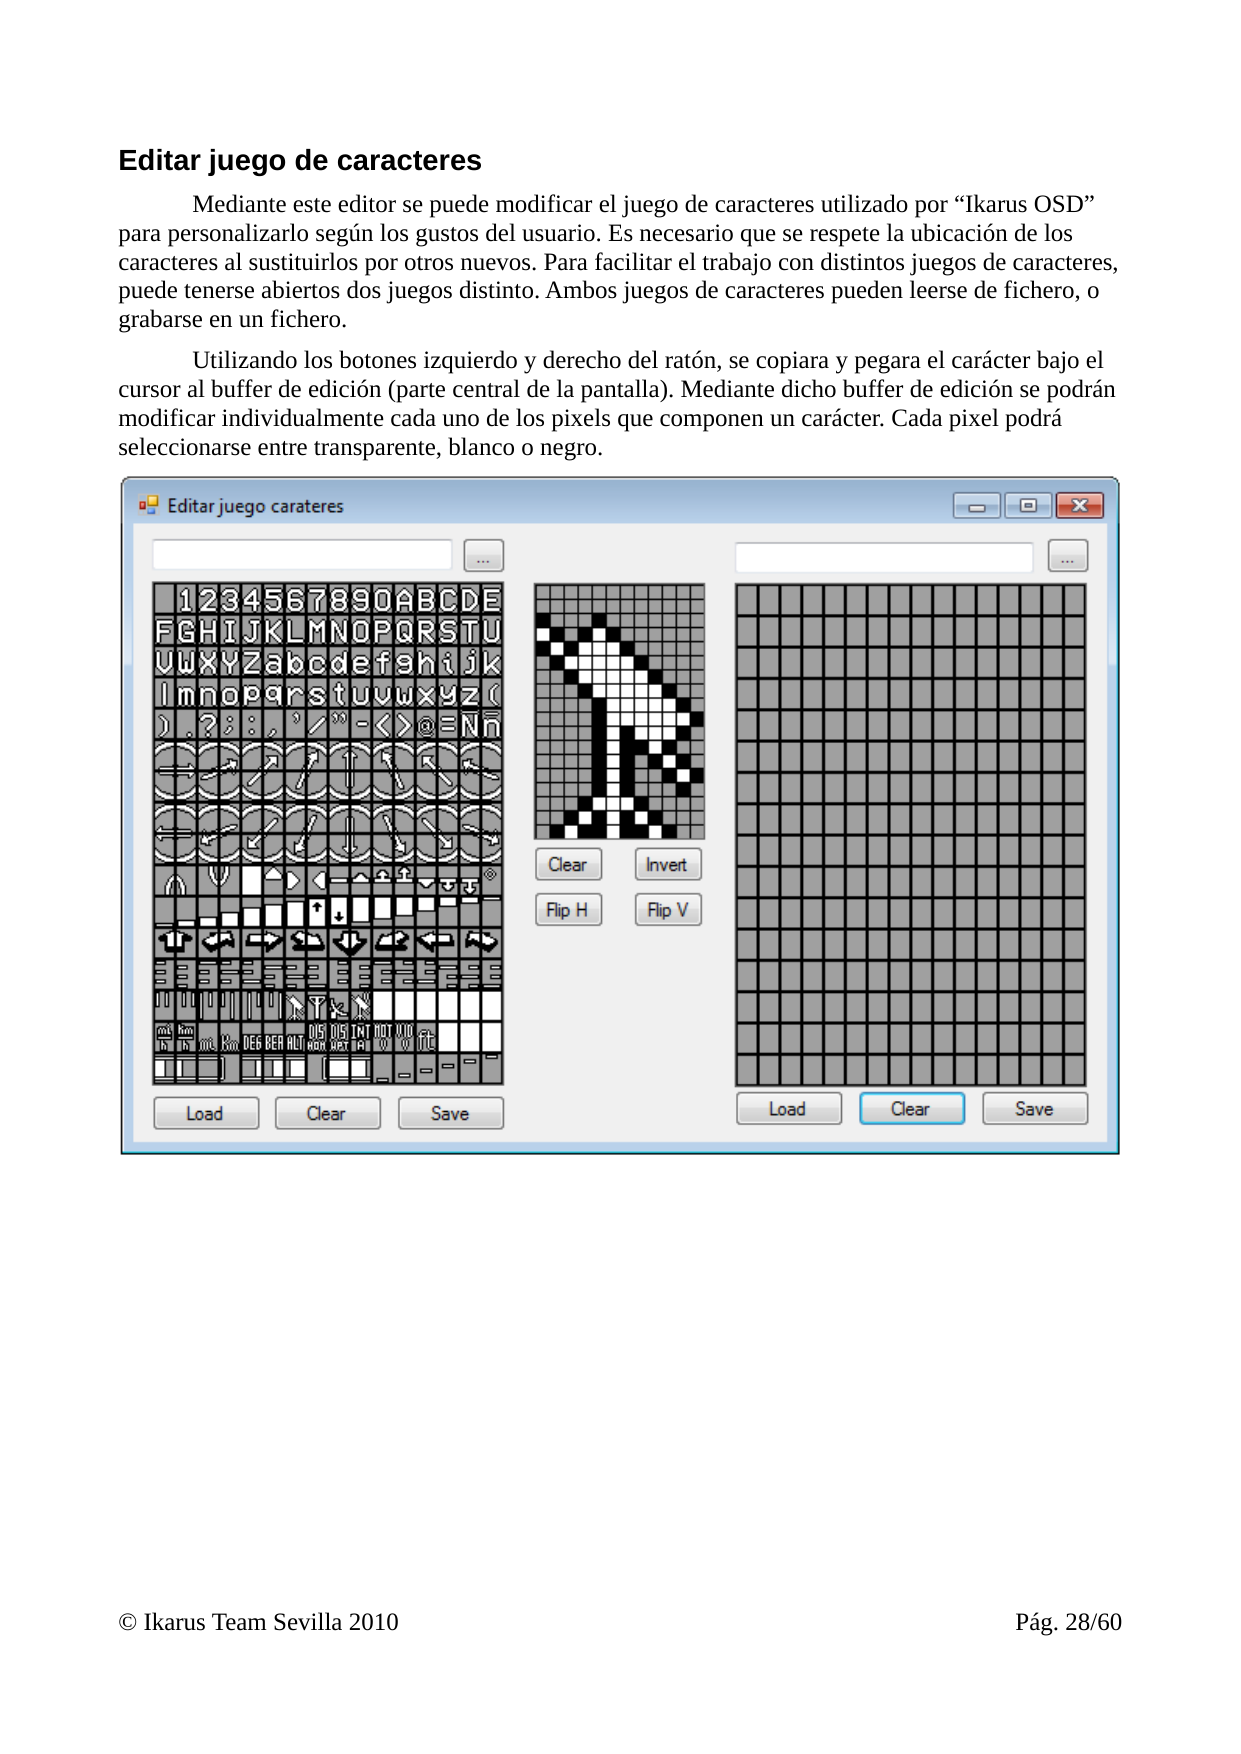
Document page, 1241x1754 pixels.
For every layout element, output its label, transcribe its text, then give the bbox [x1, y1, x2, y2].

text Mediante este editor se puede modificar el juego de caracteres utilizado por “Ikarus OSD” para personalizarlo según los gustos del usuario. Es necesario que se respete la ubicación de los caracteres al sustituirlos por otros nuevos. Para facilitar el trabajo con distintos juegos de caracteres, puede tenerse abiertos dos juegos distinto. Ambos juegos de caracteres pueden leerse de fichero, o grabarse en un fichero. [118, 189, 1122, 333]
subtitle Editar juego de caracteres [118, 143, 1122, 177]
text Utilizando los botones izquierdo y derecho del ratón, se copiara y pegara el carácter bajo el cursor al buffer de edición (parte central de la pantalla). Mediante dicho buffer de edición se podrán modificar individualmente cada uno de los pixels que componen un carácter. Cada pixel podrá seleccionarse entre transparente, blanco o negro. [118, 345, 1122, 460]
